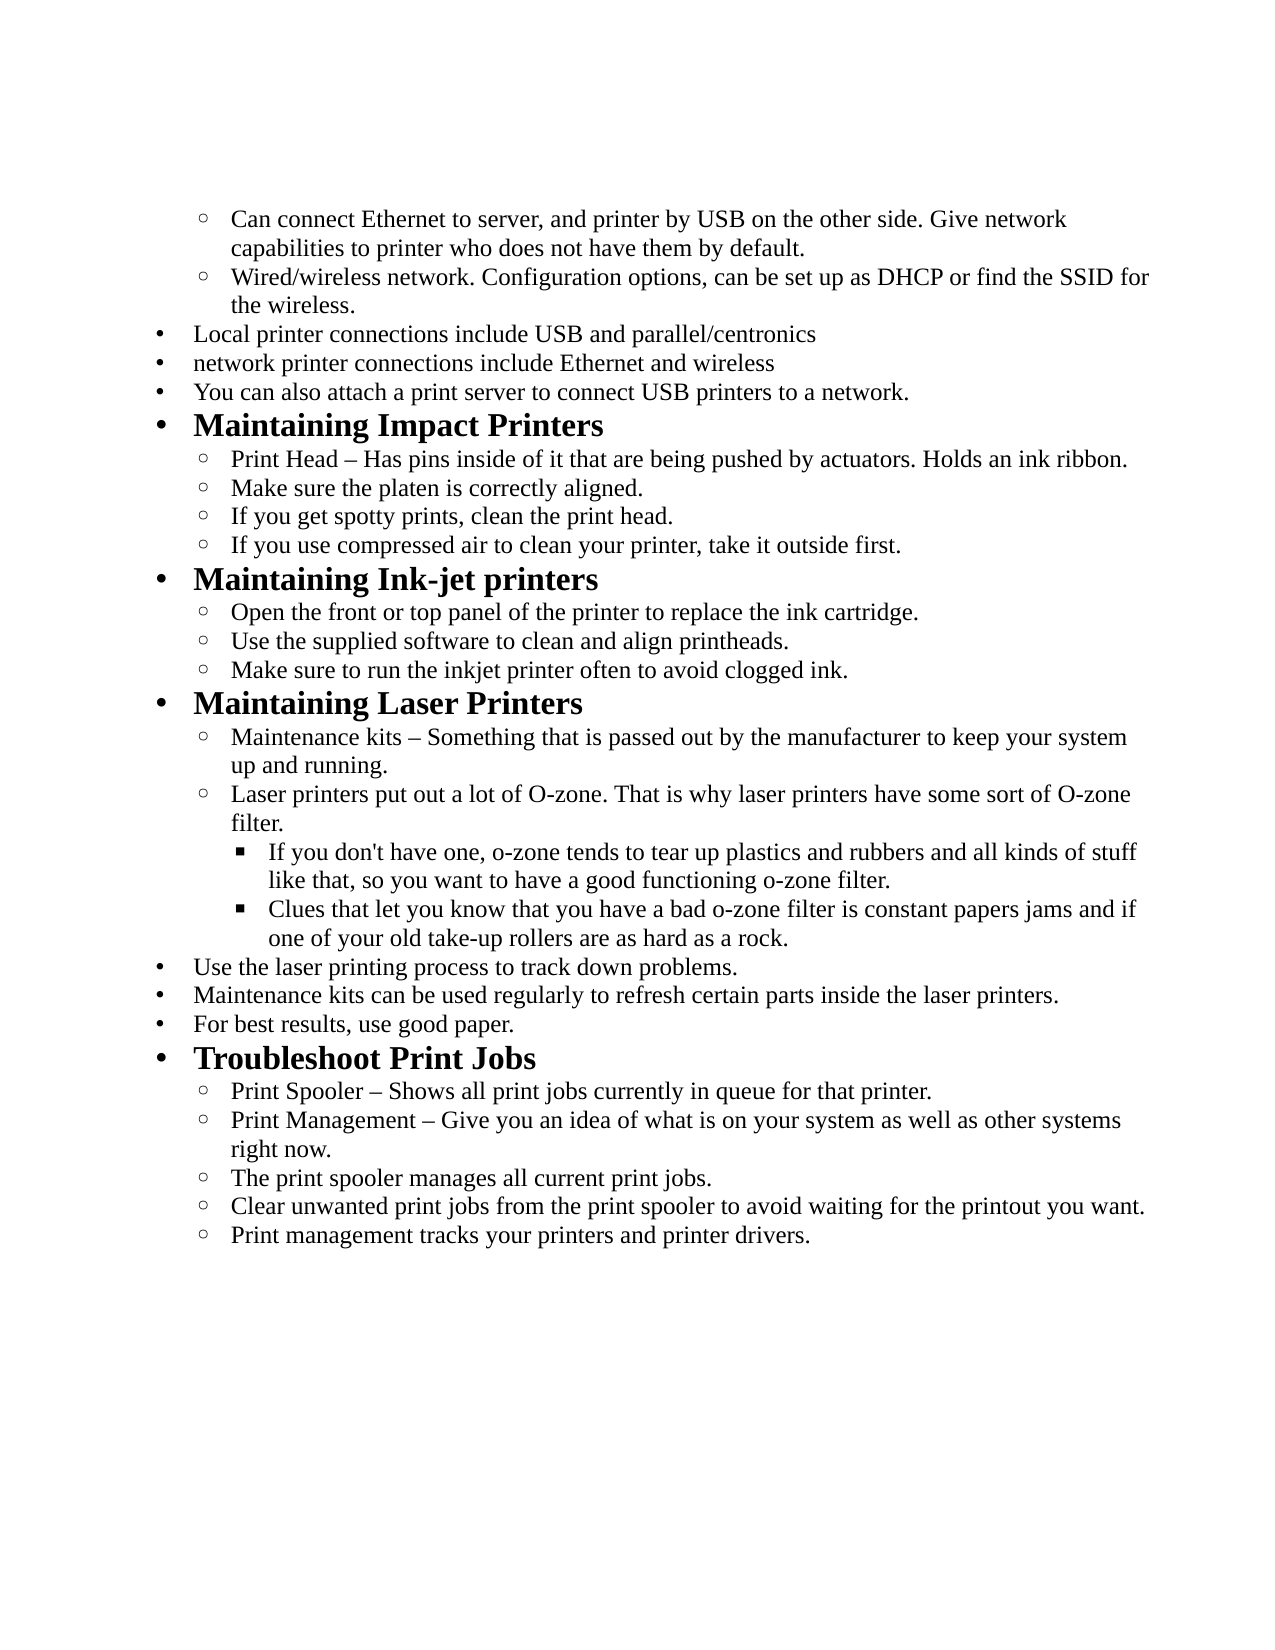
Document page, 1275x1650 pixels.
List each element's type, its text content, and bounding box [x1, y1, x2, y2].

list Maintaining Laser Printers [156, 683, 1157, 722]
list Print management tracks your printers and printer drivers. [193, 1220, 1157, 1249]
list Clues that let you know that you have a bad o-zone filter is constant papers jams and if one of your old take-up rollers are as hard as a rock. [231, 894, 1157, 952]
list Use the supplied software to clean and align printheads. [193, 626, 1157, 655]
list The print spooler manages all current print jobs. [193, 1163, 1157, 1191]
list Open the front or top panel of the printer to replace the ink cartridge. [193, 597, 1157, 626]
list Make sure to run the inkjet printer often to avoid clogged ink. [193, 655, 1157, 683]
list Local printer connections include USB and parallel/centronics [156, 319, 1157, 348]
list Maintaining Ink-jet printers [156, 559, 1157, 597]
list Use the laser printing process to track down problems. [156, 952, 1157, 981]
list Can connect Ethernet to server, and printer by USB on the other side. Give network capabilities to printer who does not have them by default. [193, 204, 1157, 262]
list Print Head – Has pins inside of it that are being pushed by actuators. Holds an ink ribbon. [193, 444, 1157, 473]
list If you use compressed air to clean your printer, take it outside first. [193, 530, 1157, 559]
list Maintaining Impact Printers [156, 406, 1157, 444]
list For best results, use good paper. [156, 1009, 1157, 1038]
list Make sure the platen is correctly aligned. [193, 473, 1157, 501]
list Print Management – Give you an idea of what is on your system as well as other systems right now. [193, 1105, 1157, 1163]
list Maintenance kits – Something that is passed out by the manufacturer to keep your system up and running. [193, 722, 1157, 779]
list network printer connections include Ethernet and wireless [156, 348, 1157, 377]
list Maintenance kits can be used regularly to refresh certain parts inside the laser printers. [156, 981, 1157, 1009]
list Troubleshoot Print Jobs [156, 1038, 1157, 1076]
list You can also attach a print server to connect USB printers to a network. [156, 377, 1157, 406]
list If you don't have one, o-zone tends to tear up plastics and rubbers and all kinds of stuff like that, so you want to have a good functioning o-zone filter. [231, 837, 1157, 894]
list Clear unwanted print jobs from the print spooler to avoid waiting for the printout you want. [193, 1191, 1157, 1220]
list Laser printers put out a lot of O-zone. That is why laser printers have some sort of O-zone filter. [193, 779, 1157, 837]
list Print Spooler – Shows all print jobs currently in queue for that printer. [193, 1076, 1157, 1105]
list If you get spotty prints, clean the print head. [193, 501, 1157, 530]
list Wired/wireless network. Configuration options, can be set up as DHCP or find the SSID for the wireless. [193, 262, 1157, 319]
